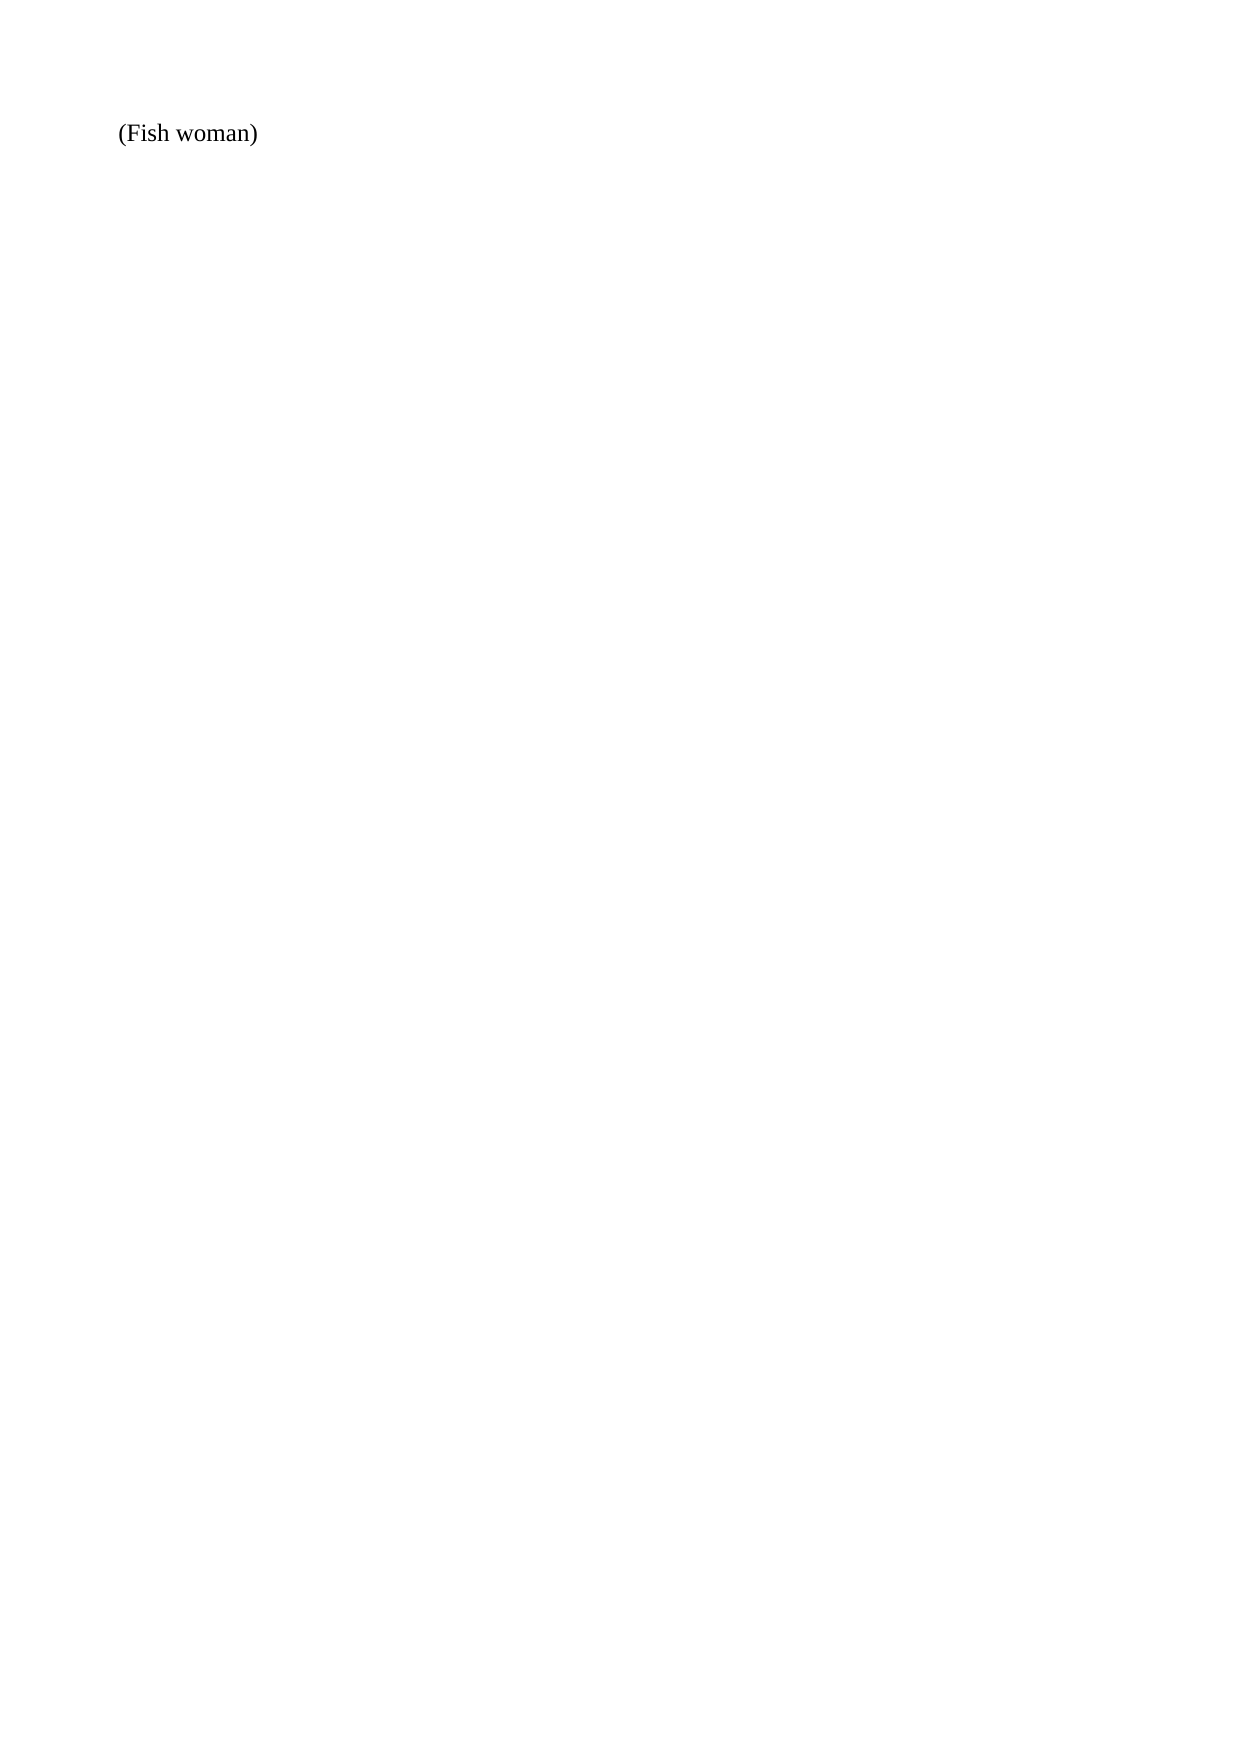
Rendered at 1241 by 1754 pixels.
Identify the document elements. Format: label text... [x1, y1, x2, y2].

text (Fish woman) [118, 118, 1122, 147]
